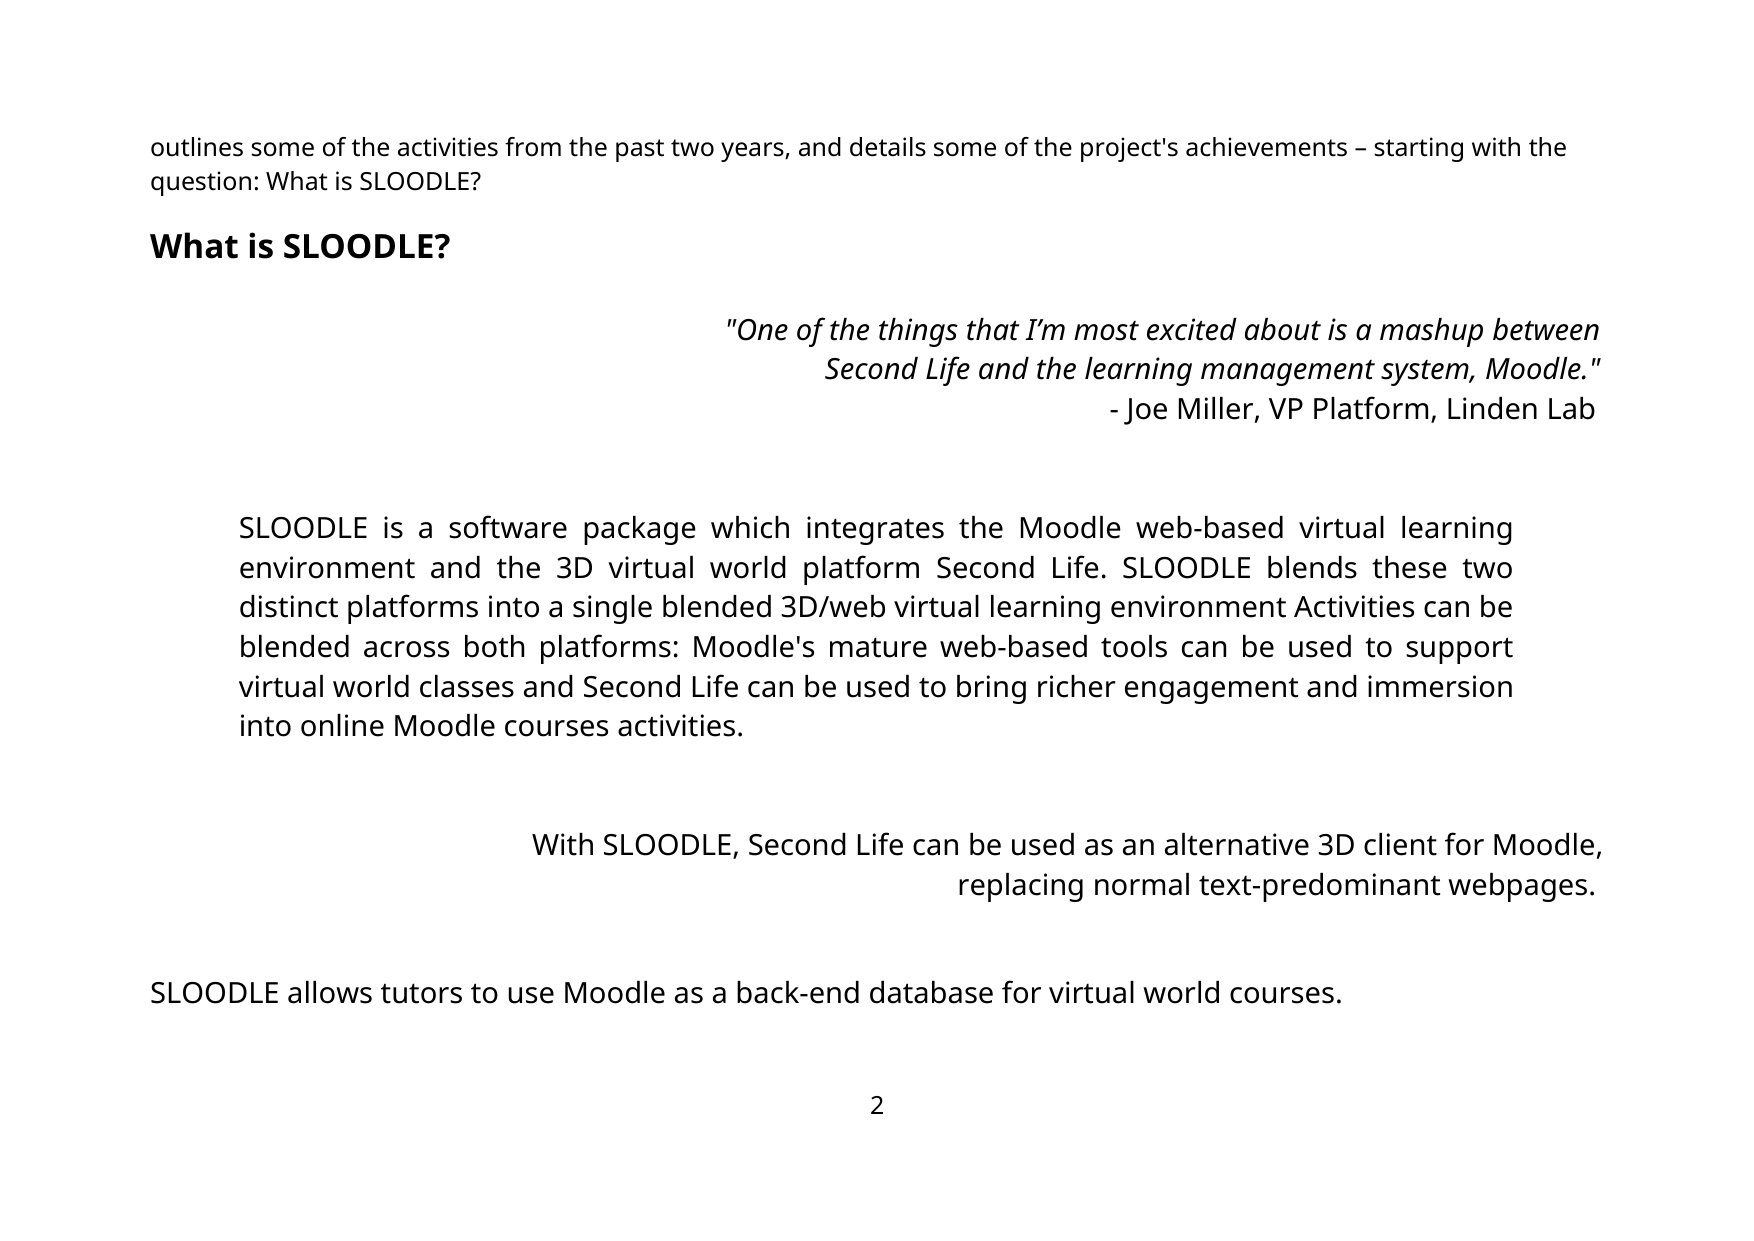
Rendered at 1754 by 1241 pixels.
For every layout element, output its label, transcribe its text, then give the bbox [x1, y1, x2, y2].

text With SLOODLE, Second Life can be used as an alternative 3D client for Moodle, replacing normal text-predominant webpages. [150, 825, 1604, 904]
text "One of the things that I’m most excited about is a mashup between Second Life and the learning management system, Moodle." - Joe Miller, VP Platform, Linden Lab [150, 309, 1604, 428]
text outlines some of the activities from the past two years, and details some of the project's achievements – starting with the question: What is SLOODLE? [150, 130, 1604, 198]
text SLOODLE allows tutors to use Moodle as a back-end database for virtual world courses. [150, 972, 1604, 1012]
text SLOODLE is a software package which integrates the Moodle web-based virtual learning environment and the 3D virtual world platform Second Life. SLOODLE blends these two distinct platforms into a single blended 3D/web virtual learning environment Activities can be blended across both platforms: Moodle's mature web-based tools can be used to support virtual world classes and Second Life can be used to bring richer engagement and immersion into online Moodle courses activities. [238, 507, 1515, 745]
subtitle What is SLOODLE? [150, 223, 1604, 268]
